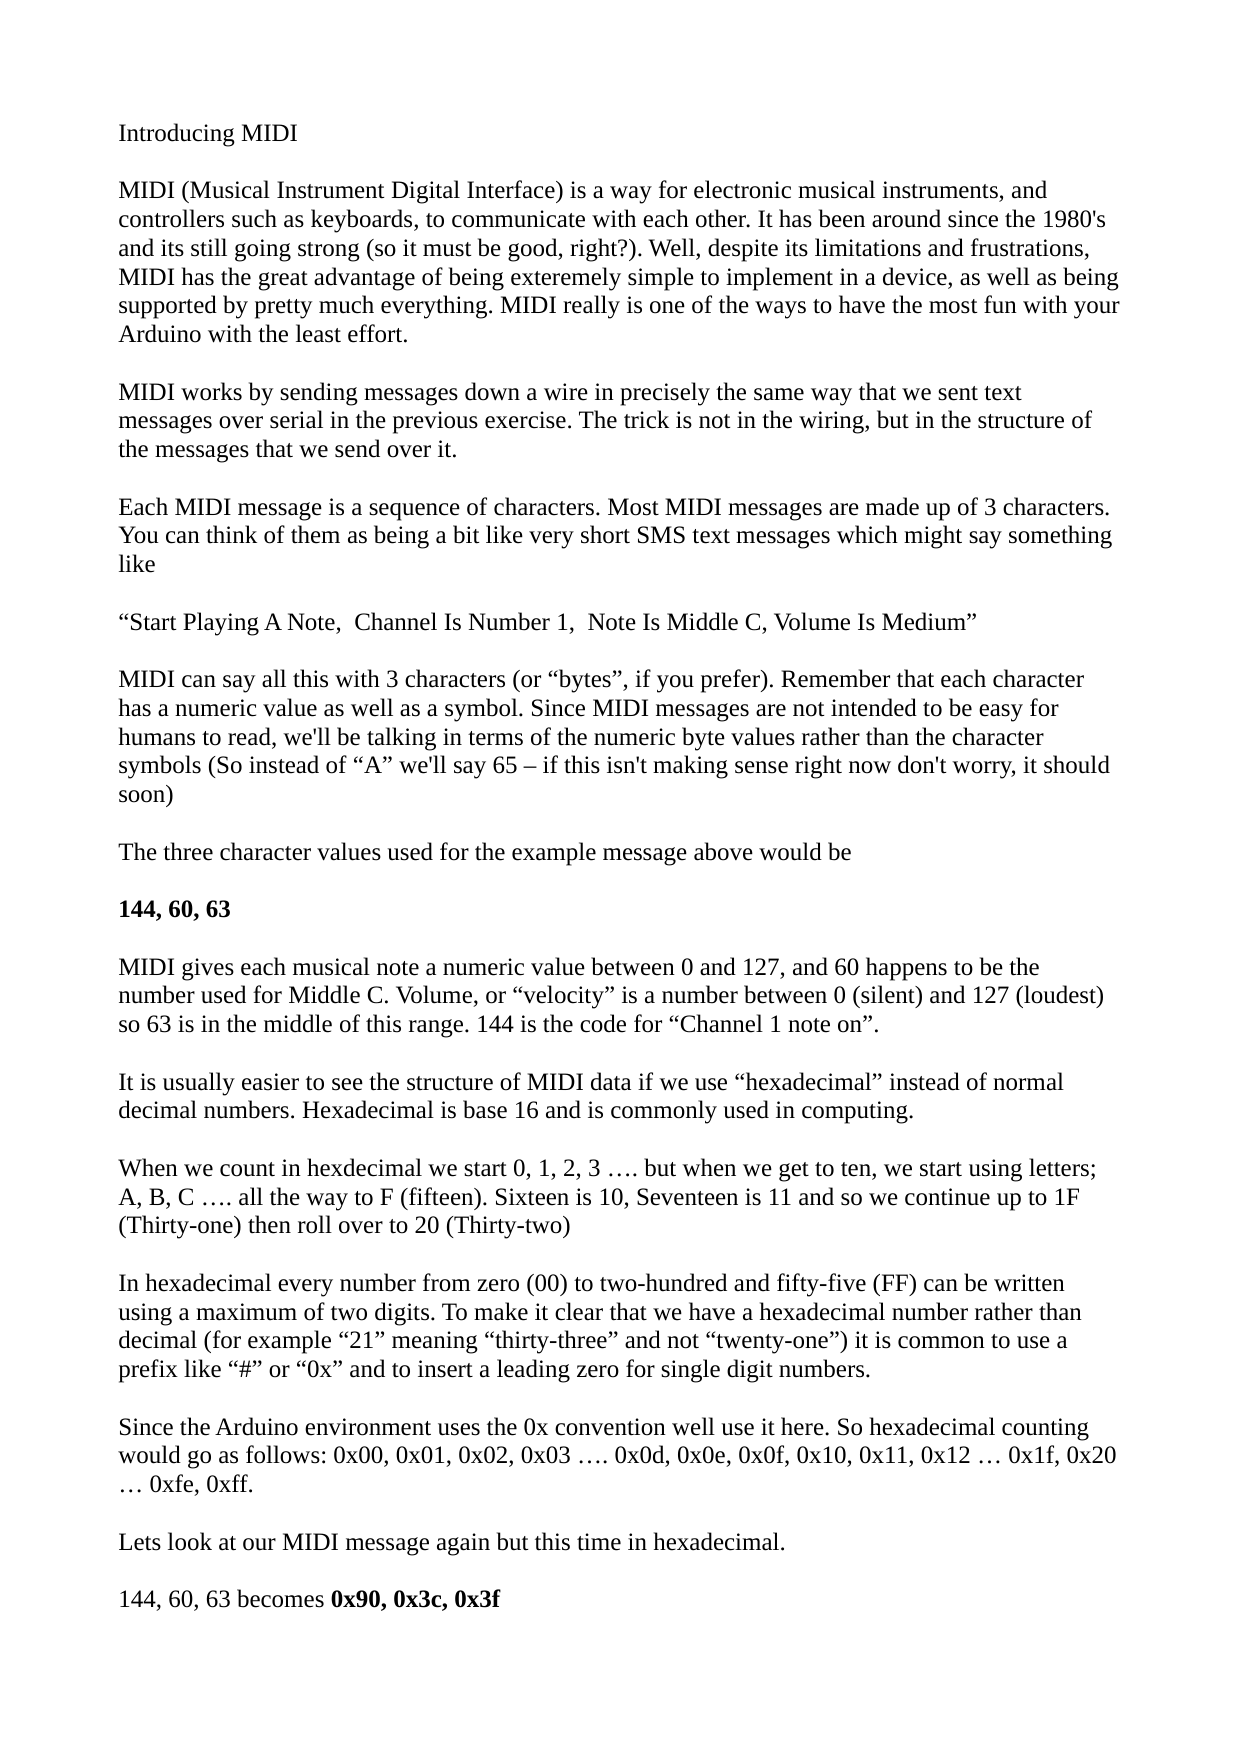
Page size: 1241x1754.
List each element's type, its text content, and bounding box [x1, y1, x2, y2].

text MIDI gives each musical note a numeric value between 0 and 127, and 60 happens to be the number used for Middle C. Volume, or “velocity” is a number between 0 (silent) and 127 (loudest) so 63 is in the middle of this range. 144 is the code for “Channel 1 note on”. [118, 952, 1122, 1038]
text MIDI (Musical Instrument Digital Interface) is a way for electronic musical instruments, and controllers such as keyboards, to communicate with each other. It has been around since the 1980's and its still going strong (so it must be good, right?). Well, despite its limitations and frustrations, MIDI has the great advantage of being exteremely simple to implement in a device, as well as being supported by pretty much everything. MIDI really is one of the ways to have the most fun with your Arduino with the least effort. [118, 176, 1122, 348]
text It is usually easier to see the structure of MIDI data if we use “hexadecimal” instead of normal decimal numbers. Hexadecimal is base 16 and is commonly used in computing. [118, 1067, 1122, 1124]
text Since the Arduino environment uses the 0x convention well use it here. So hexadecimal counting would go as follows: 0x00, 0x01, 0x02, 0x03 …. 0x0d, 0x0e, 0x0f, 0x10, 0x11, 0x12 … 0x1f, 0x20 … 0xfe, 0xff. [118, 1412, 1122, 1498]
text “Start Playing A Note, Channel Is Number 1, Note Is Middle C, Volume Is Medium” [118, 607, 1122, 636]
text Each MIDI message is a sequence of characters. Most MIDI messages are made up of 3 characters. You can think of them as being a bit like very short SMS text messages which might say something like [118, 492, 1122, 578]
text 144, 60, 63 becomes 0x90, 0x3c, 0x3f [118, 1584, 1122, 1613]
text Lets look at our MIDI message again but this time in hexadecimal. [118, 1527, 1122, 1556]
text In hexadecimal every number from zero (00) to two-hundred and fifty-five (FF) can be written using a maximum of two digits. To make it clear that we have a hexadecimal number rather than decimal (for example “21” meaning “thirty-three” and not “twenty-one”) it is common to use a prefix like “#” or “0x” and to insert a leading zero for single digit numbers. [118, 1268, 1122, 1383]
text The three character values used for the example message above would be [118, 837, 1122, 866]
text Introducing MIDI [118, 118, 1122, 147]
text When we count in hexdecimal we start 0, 1, 2, 3 …. but when we get to ten, we start using letters; A, B, C …. all the way to F (fifteen). Sixteen is 10, Seventeen is 11 and so we continue up to 1F (Thirty-one) then roll over to 20 (Thirty-two) [118, 1153, 1122, 1239]
text MIDI can say all this with 3 characters (or “bytes”, if you prefer). Remember that each character has a numeric value as well as a symbol. Since MIDI messages are not intended to be easy for humans to read, we'll be talking in terms of the numeric byte values rather than the character symbols (So instead of “A” we'll say 65 – if this isn't making sense right now don't worry, it should soon) [118, 664, 1122, 808]
text 144, 60, 63 [118, 894, 1122, 923]
text MIDI works by sending messages down a wire in precisely the same way that we sent text messages over serial in the previous exercise. The trick is not in the wiring, but in the structure of the messages that we send over it. [118, 377, 1122, 463]
